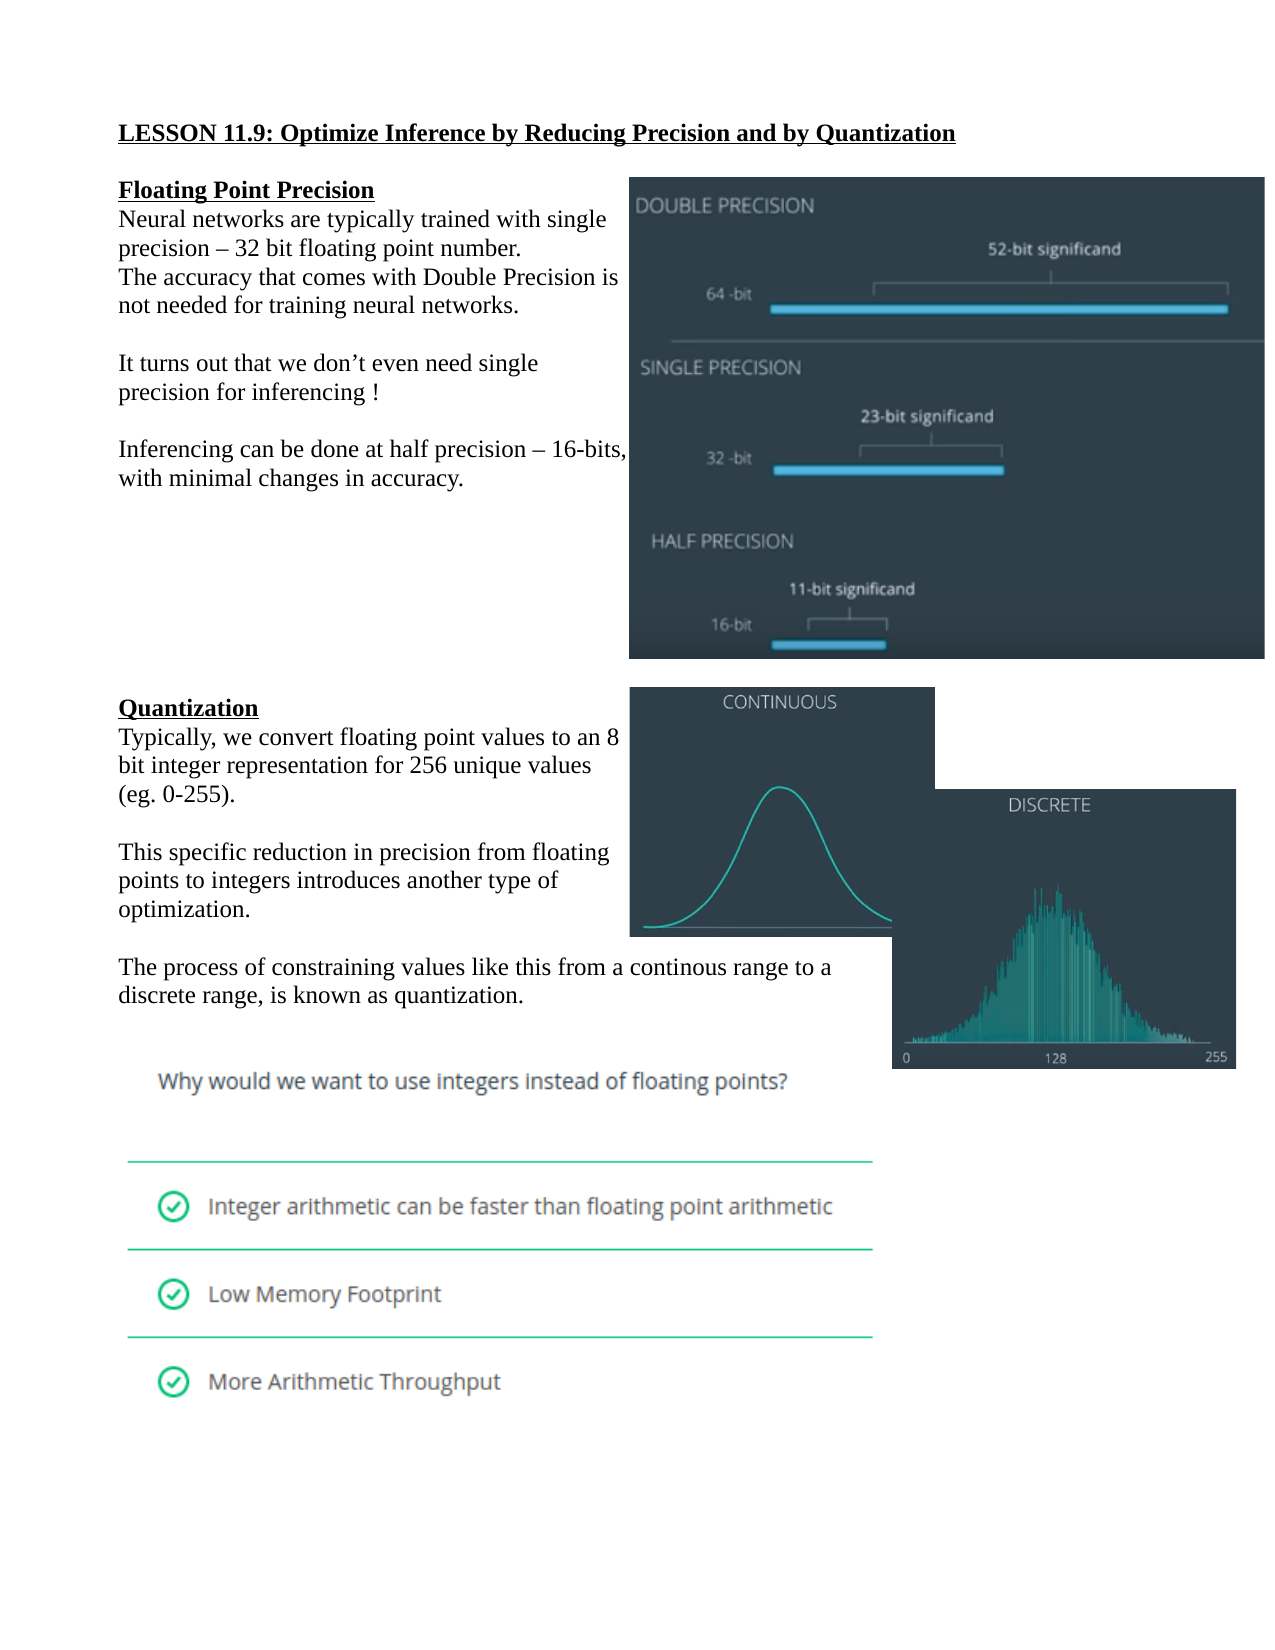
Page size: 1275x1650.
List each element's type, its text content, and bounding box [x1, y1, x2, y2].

text The accuracy that comes with Double Precision is not needed for training neural networks. [118, 262, 629, 319]
text The process of constraining values like this from a continous range to a discrete range, is known as quantization. [118, 952, 892, 1009]
text LESSON 11.9: Optimize Inference by Reducing Precision and by Quantization [118, 118, 1157, 147]
text This specific reduction in precision from floating points to integers introduces another type of optimization. [118, 837, 629, 923]
picture [629, 177, 1265, 659]
text [935, 693, 1157, 722]
text Neural networks are typically trained with single precision – 32 bit floating point number. [118, 204, 629, 262]
text Floating Point Precision [118, 176, 1157, 204]
text Typically, we convert floating point values to an 8 bit integer representation for 256 unique values (eg. 0-255). [118, 722, 629, 808]
text Inferencing can be done at half precision – 16-bits, with minimal changes in accuracy. [118, 434, 629, 492]
text Quantization [118, 693, 629, 722]
text It turns out that we don’t even need single precision for inferencing ! [118, 348, 629, 406]
picture [629, 687, 1237, 1069]
text [935, 722, 1157, 789]
picture [127, 1055, 873, 1415]
